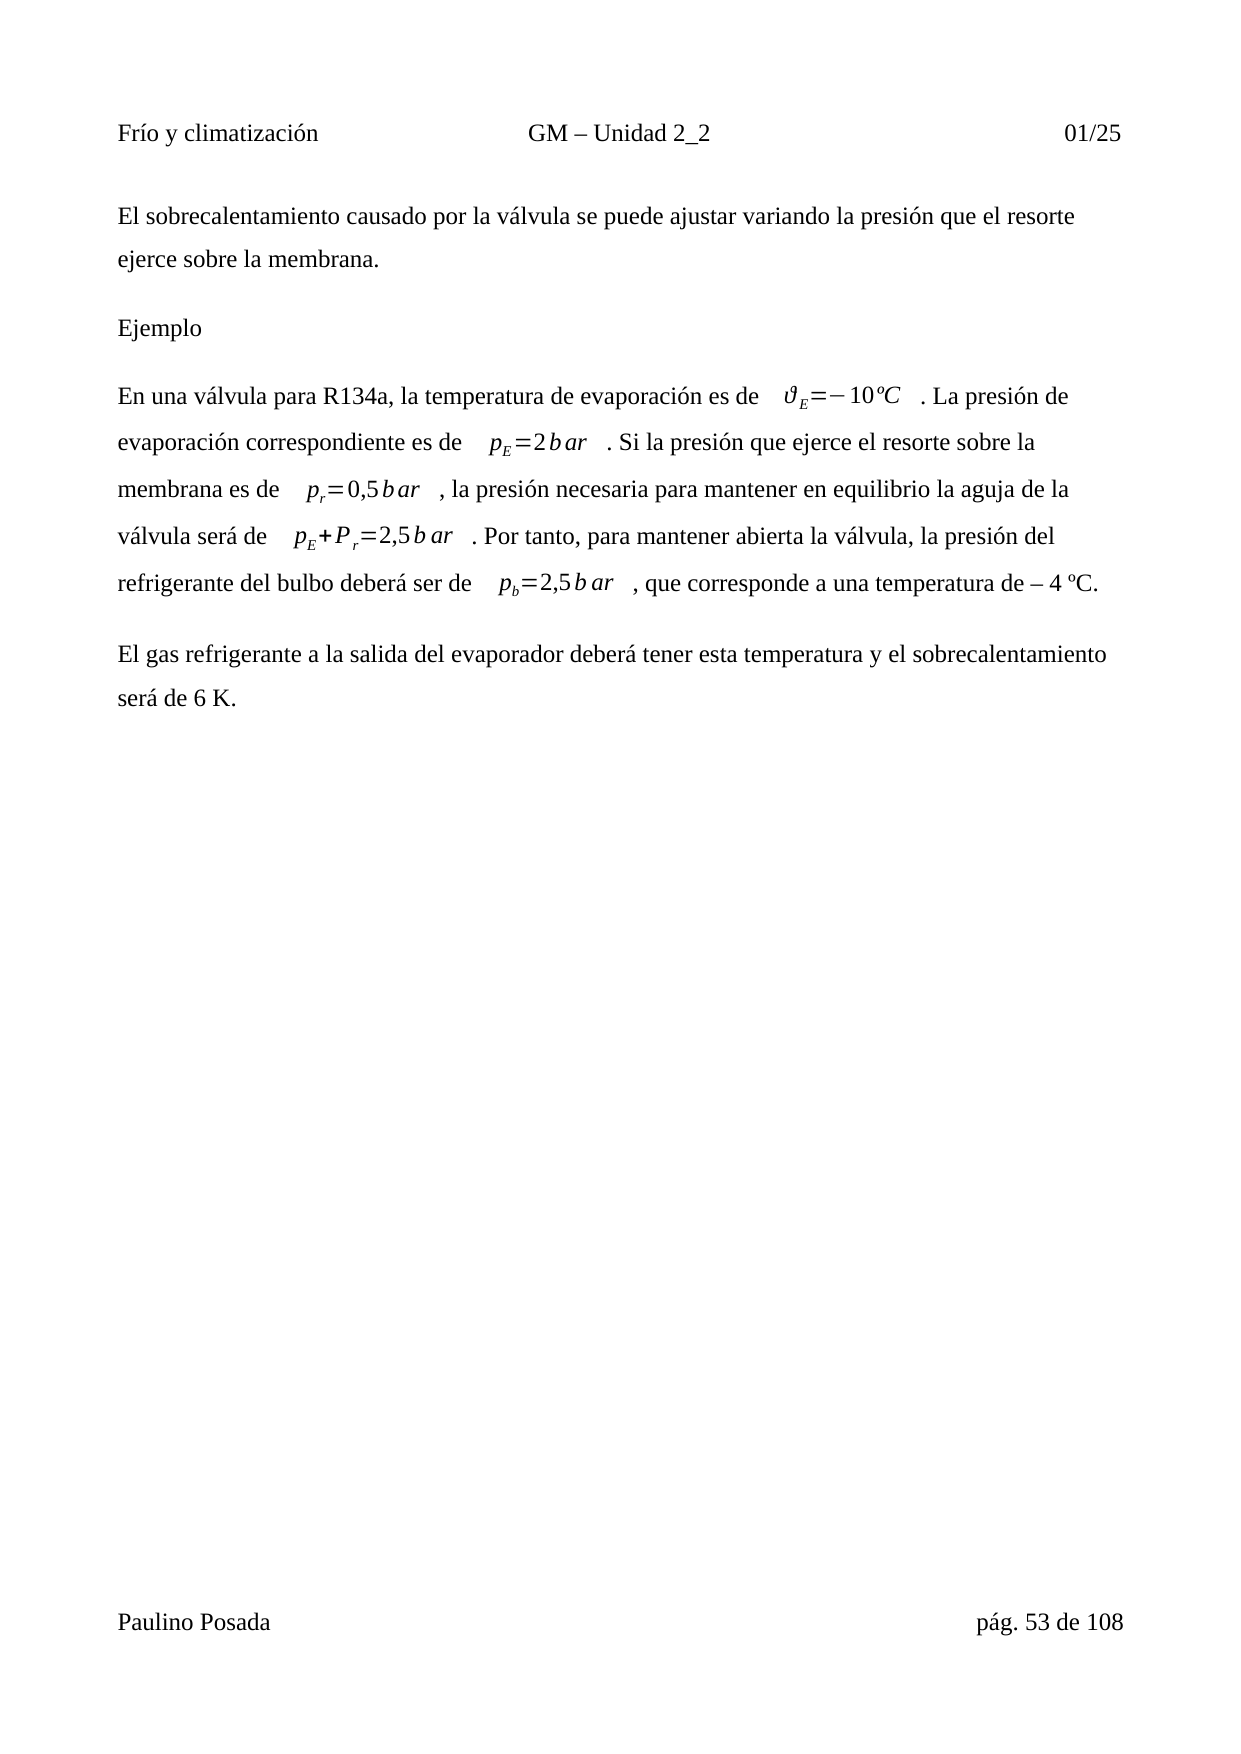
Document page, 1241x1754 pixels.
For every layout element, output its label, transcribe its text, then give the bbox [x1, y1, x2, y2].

text Ejemplo [117, 313, 1123, 341]
text En una válvula para R134a, la temperatura de evaporación es de . La presión de evaporación correspondiente es de . Si la presión que ejerce el resorte sobre la membrana es de , la presión necesaria para mantener en equilibrio la aguja de la válvula será de . Por tanto, para mantener abierta la válvula, la presión del refrigerante del bulbo deberá ser de , que corresponde a una temperatura de – 4 ºC. [117, 381, 1123, 600]
text El gas refrigerante a la salida del evaporador deberá tener esta temperatura y el sobrecalentamiento será de 6 K. [117, 639, 1123, 711]
text El sobrecalentamiento causado por la válvula se puede ajustar variando la presión que el resorte ejerce sobre la membrana. [117, 201, 1123, 273]
